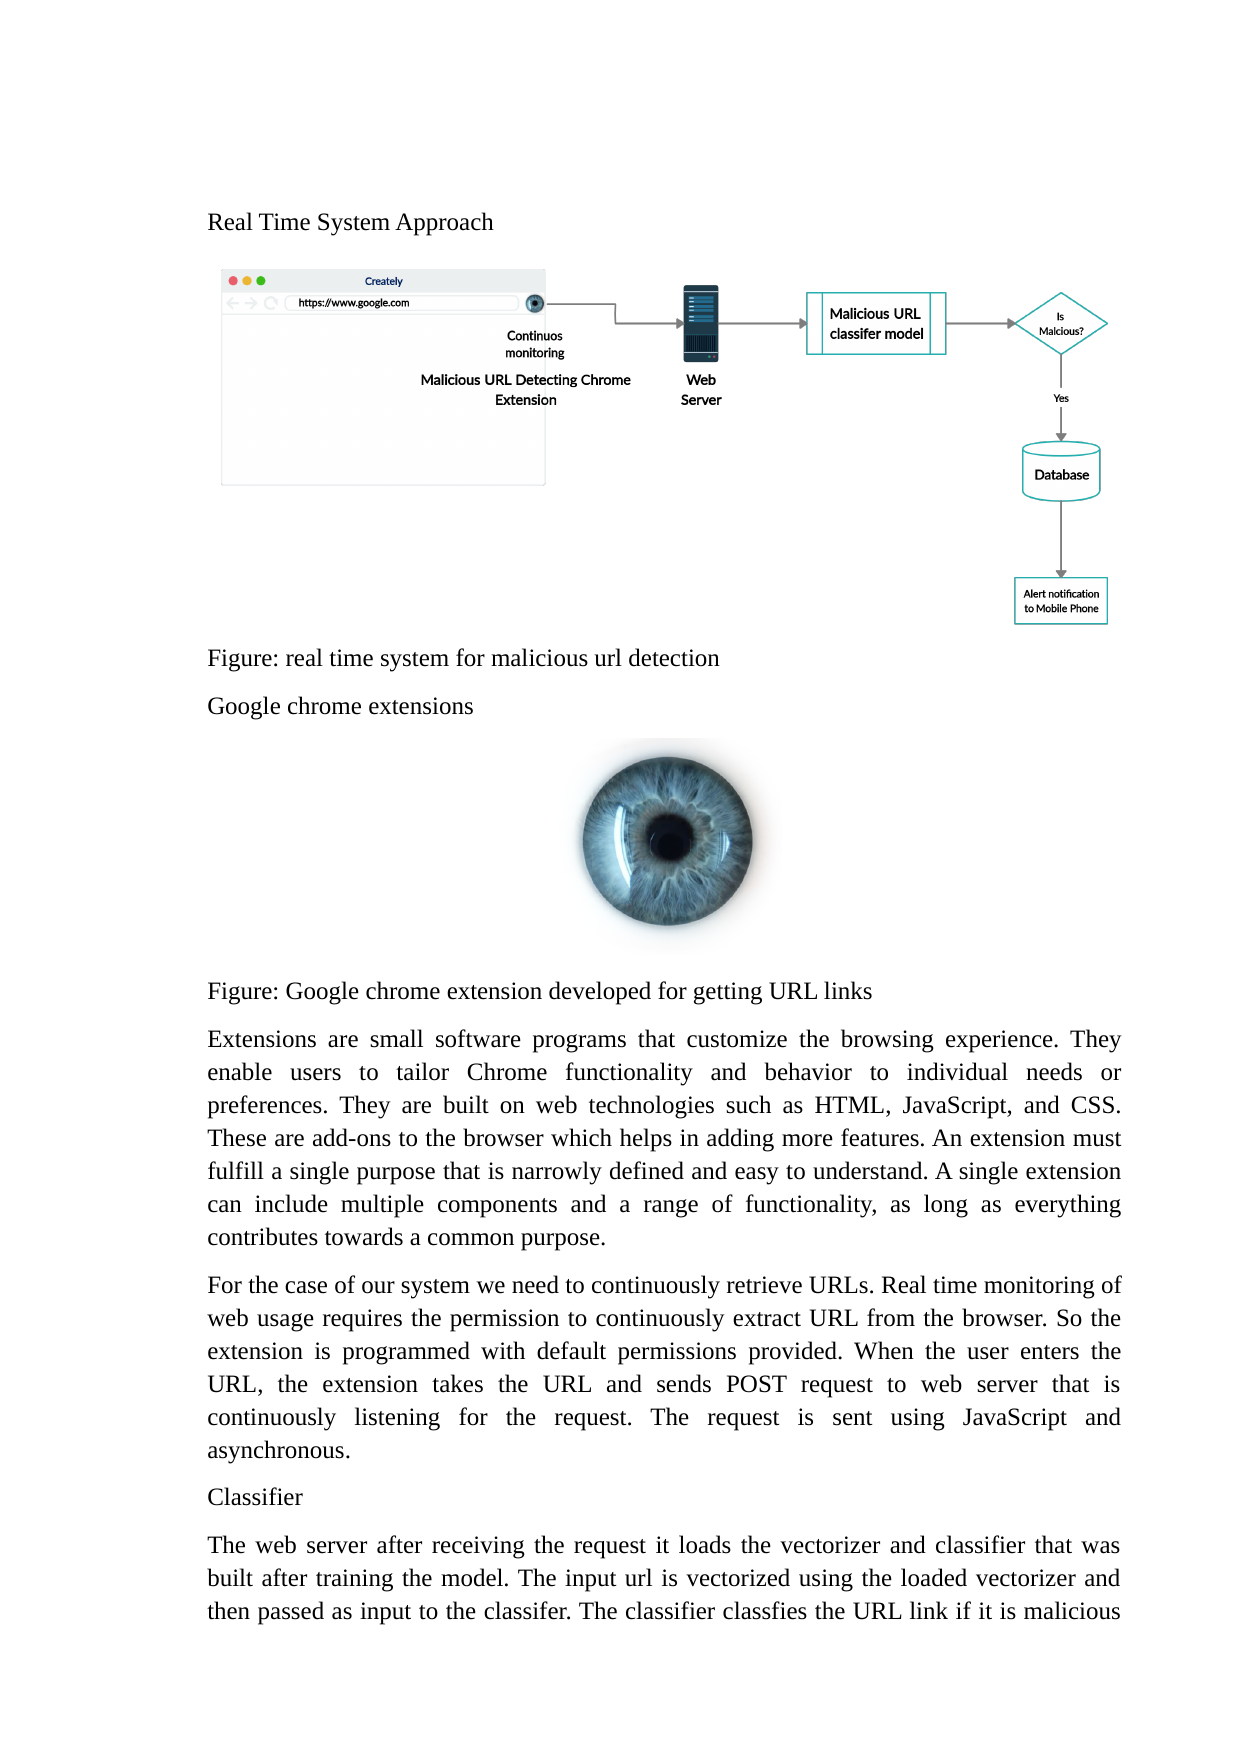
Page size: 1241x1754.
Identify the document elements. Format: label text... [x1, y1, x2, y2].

text Real Time System Approach [207, 207, 1122, 236]
text Extensions are small software programs that customize the browsing experience. They enable users to tailor Chrome functionality and behavior to individual needs or preferences. They are built on web technologies such as HTML, JavaScript, and CSS. These are add-ons to the browser which helps in adding more features. An extension must fulfill a single purpose that is narrowly defined and easy to understand. A single extension can include multiple components and a range of functionality, as long as everything contributes towards a common purpose. [207, 1024, 1122, 1251]
text Figure: Google chrome extension developed for getting URL links [207, 976, 1122, 1005]
text Google chrome extensions [207, 691, 1122, 719]
text For the case of our system we need to continuously retrieve URLs. Real time monitoring of web usage requires the permission to continuously extract URL from the browser. So the extension is programmed with default permissions provided. When the user enters the URL, the extension takes the URL and sends POST request to web server that is continuously listening for the request. The request is sent using JavaScript and asynchronous. [207, 1270, 1122, 1464]
text Figure: real time system for malicious url detection [207, 639, 1122, 672]
picture [207, 254, 1123, 639]
picture [547, 738, 782, 955]
text Classifier [207, 1482, 1122, 1511]
text The web server after receiving the request it loads the vectorizer and classifier that was built after training the model. The input url is vectorized using the loaded vectorizer and then passed as input to the classifer. The classifier classfies the URL link if it is malicious [207, 1530, 1122, 1625]
